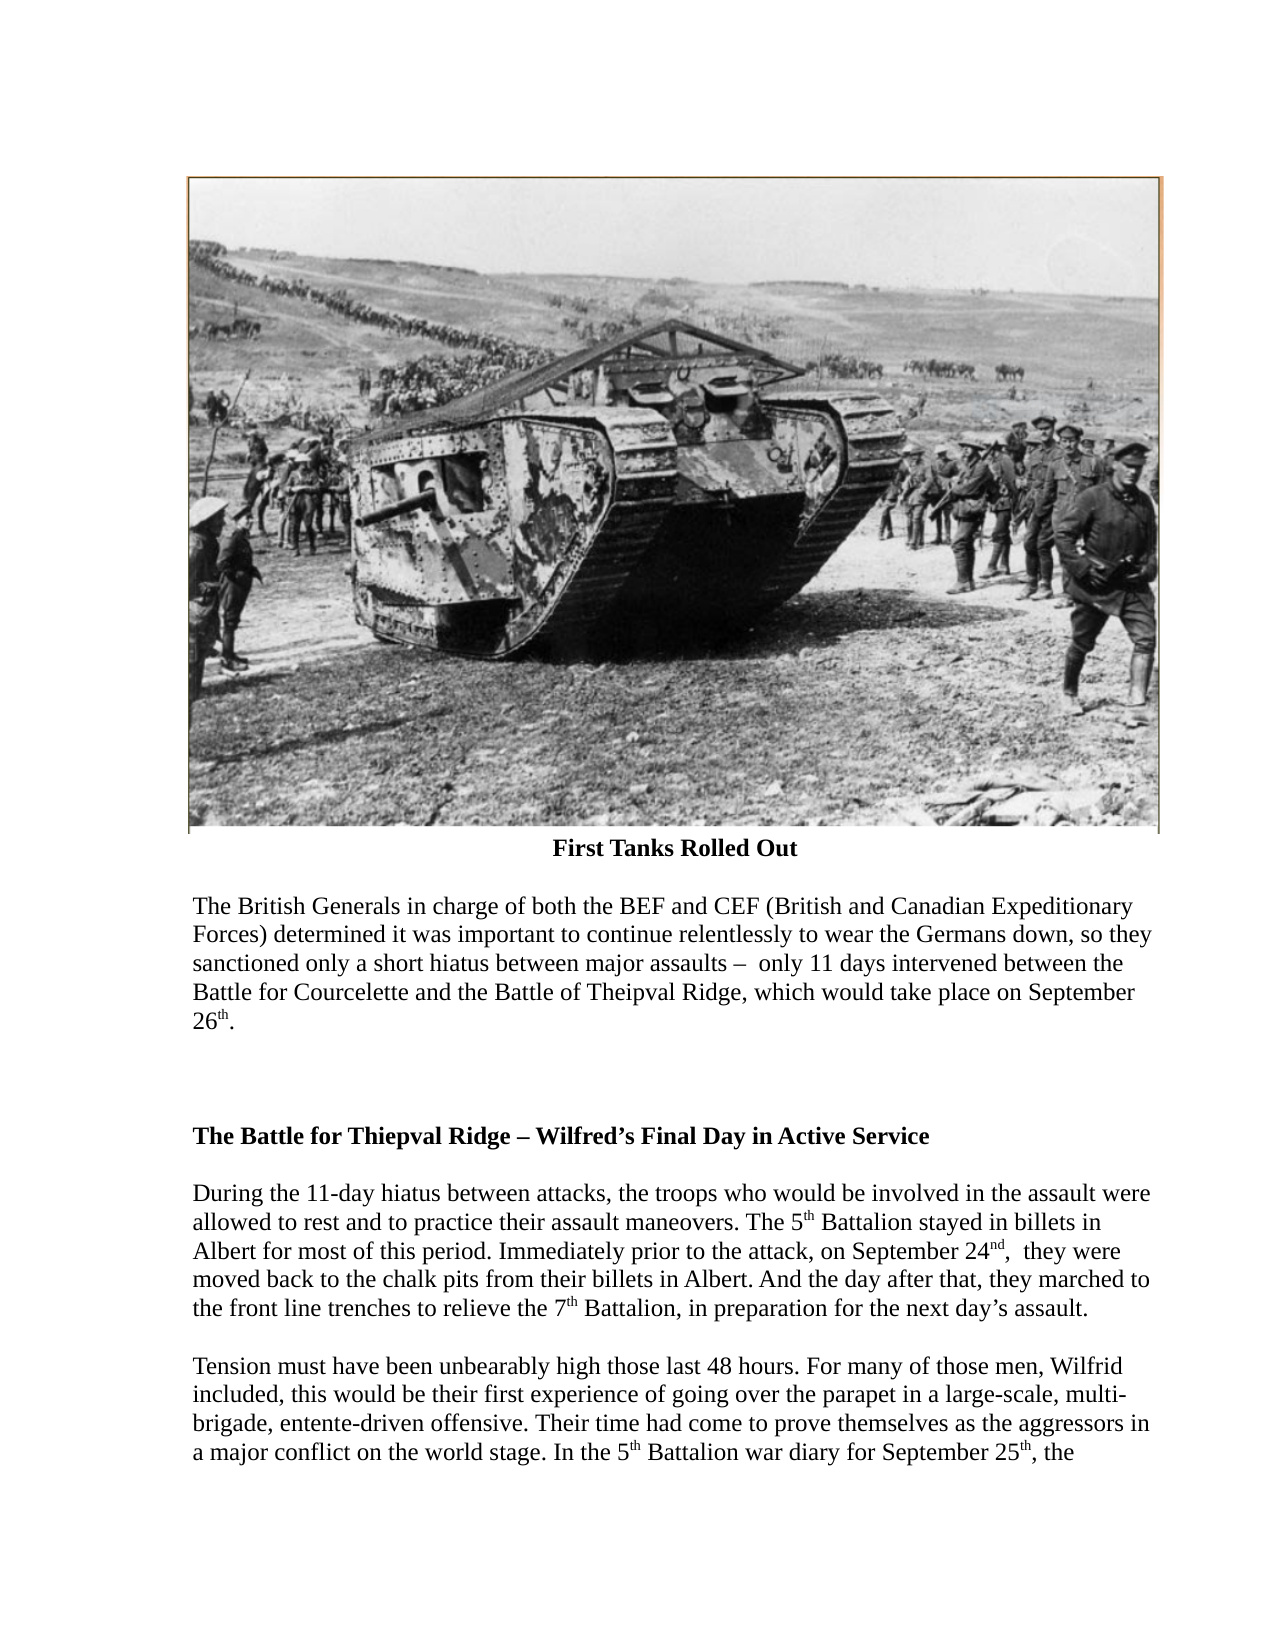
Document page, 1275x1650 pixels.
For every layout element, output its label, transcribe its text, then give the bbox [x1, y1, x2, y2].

text The Battle for Thiepval Ridge – Wilfred’s Final Day in Active Service [192, 1121, 1158, 1149]
picture [186, 176, 1164, 834]
text Tension must have been unbearably high those last 48 hours. For many of those men, Wilfrid included, this would be their first experience of going over the parapet in a large-scale, multi-brigade, entente-driven offensive. Their time had come to prove themselves as the aggressors in a major conflict on the world stage. In the 5th Battalion war diary for September 25th, the [192, 1351, 1158, 1466]
text During the 11-day hiatus between attacks, the troops who would be involved in the assault were allowed to rest and to practice their assault maneovers. The 5th Battalion stayed in billets in Albert for most of this period. Immediately prior to the attack, on September 24nd, they were moved back to the chalk pits from their billets in Albert. And the day after that, they marched to the front line trenches to relieve the 7th Battalion, in preparation for the next day’s assault. [192, 1178, 1158, 1322]
text The British Generals in charge of both the BEF and CEF (British and Canadian Expeditionary Forces) determined it was important to continue relentlessly to wear the Germans down, so they sanctioned only a short hiatus between major assaults – only 11 days intervened between the Battle for Courcelette and the Battle of Theipval Ridge, which would take place on September 26th. [192, 891, 1158, 1034]
text First Tanks Rolled Out [192, 834, 1158, 862]
